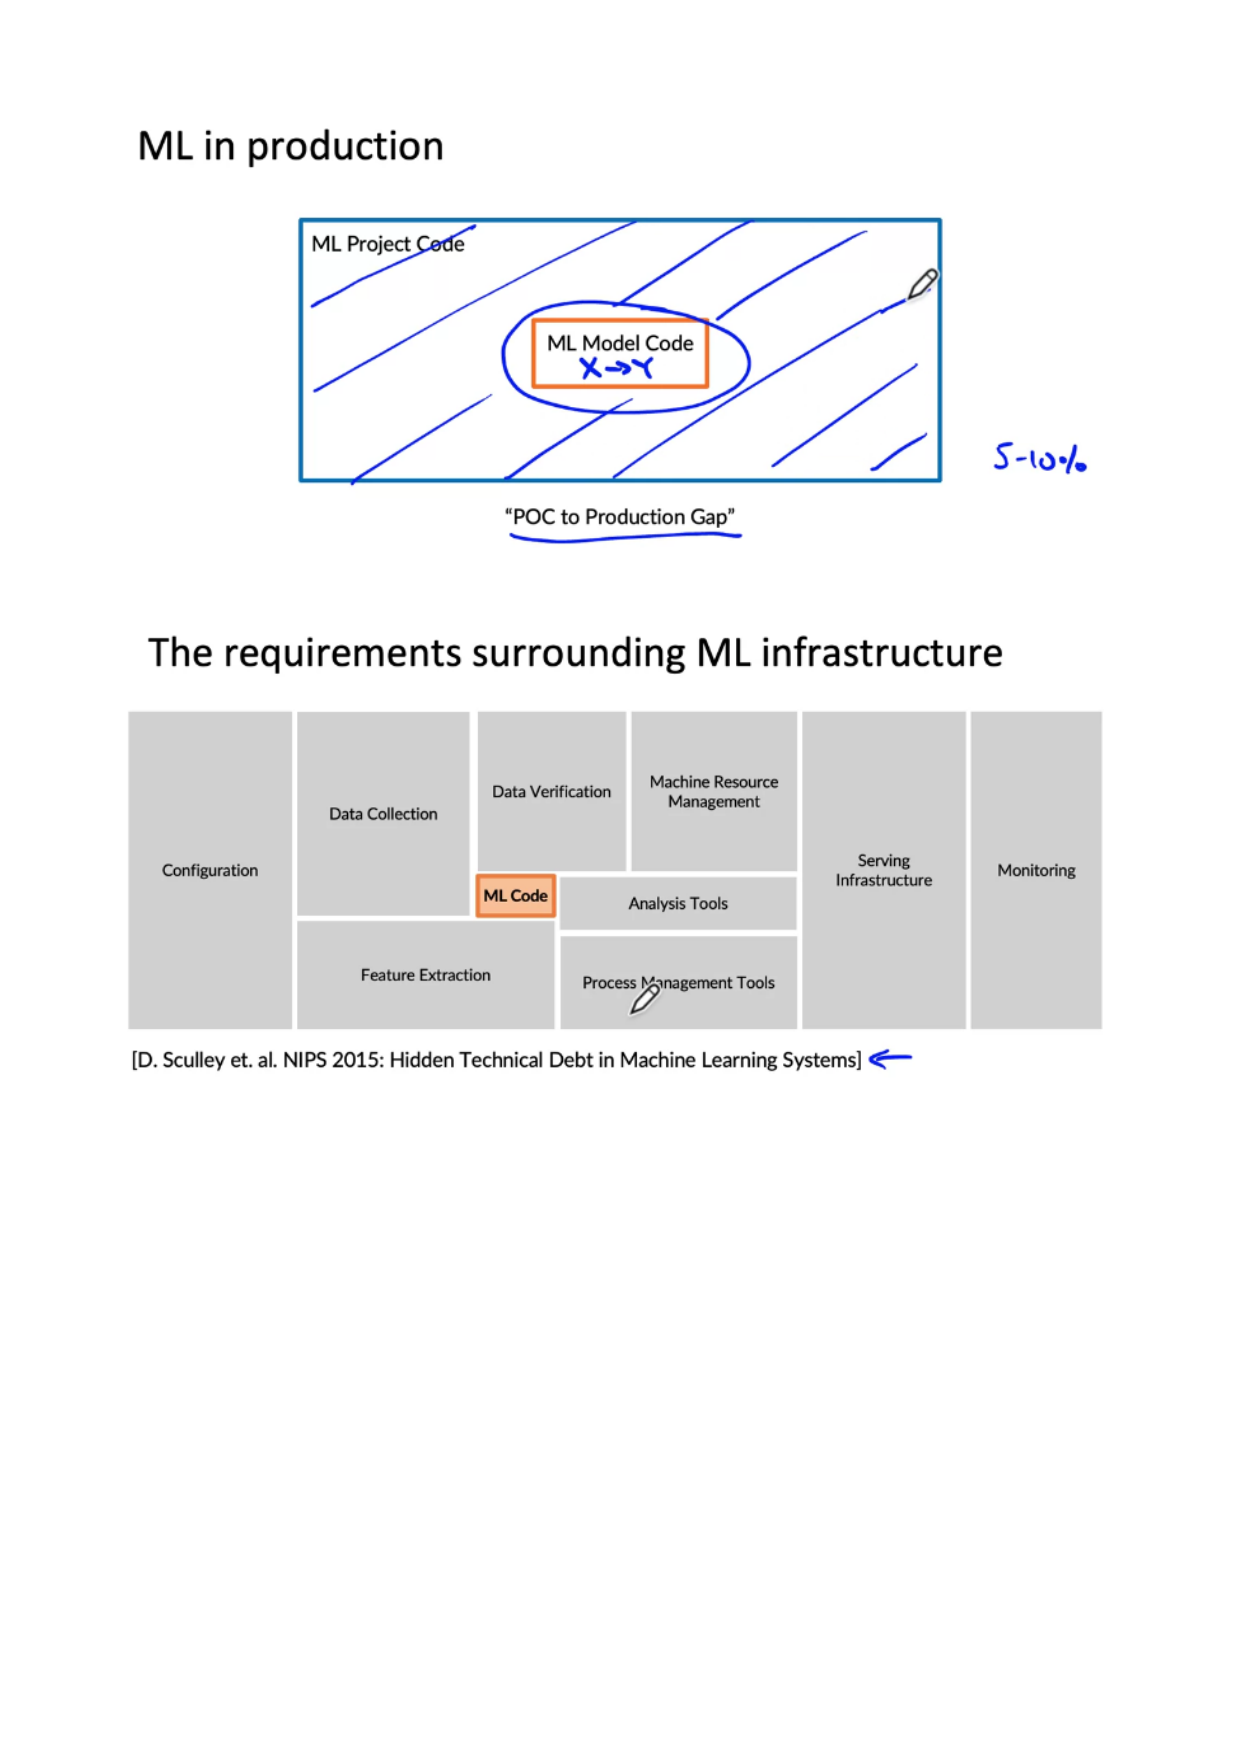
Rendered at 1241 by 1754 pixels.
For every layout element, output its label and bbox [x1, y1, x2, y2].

picture [118, 620, 1123, 1084]
picture [118, 118, 1123, 563]
